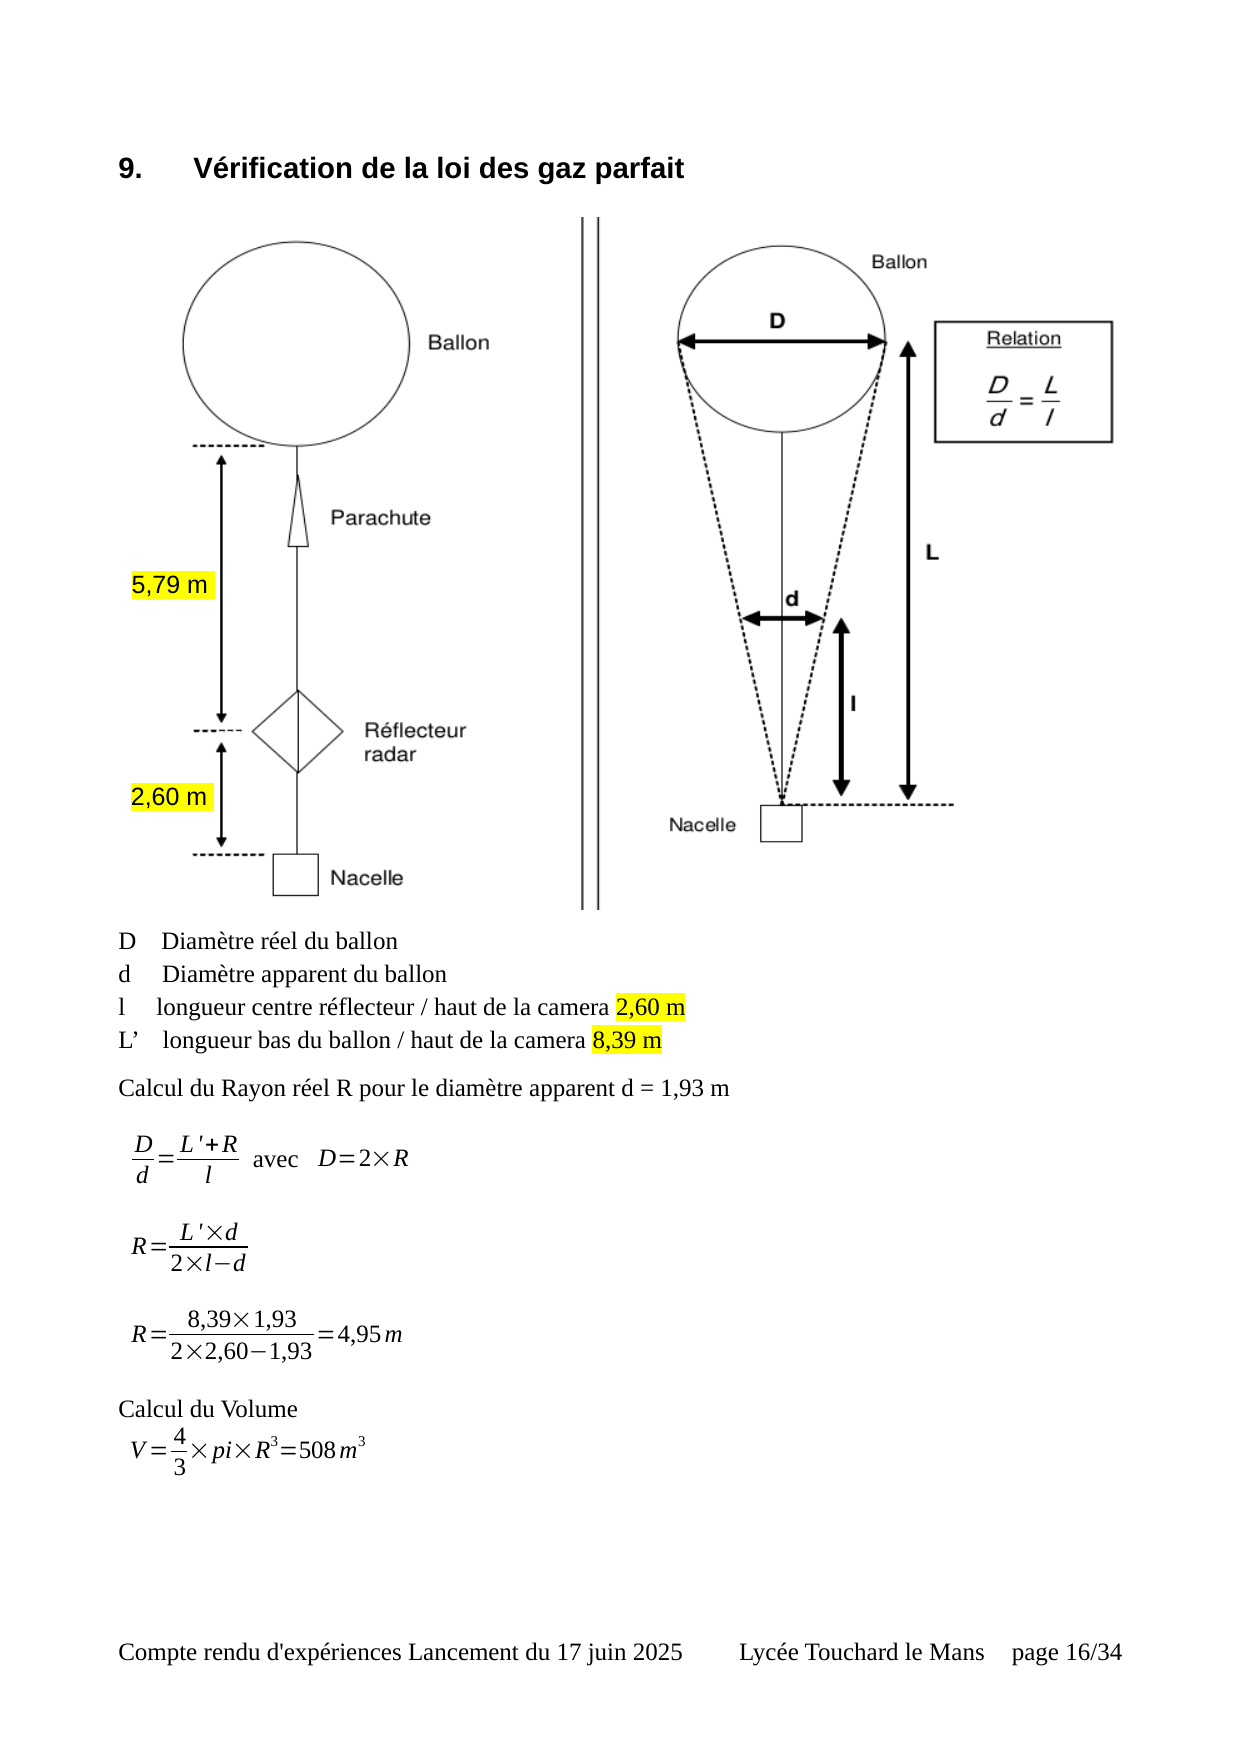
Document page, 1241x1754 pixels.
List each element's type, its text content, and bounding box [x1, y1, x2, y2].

text Calcul du Volume [118, 1394, 1122, 1422]
text D Diamètre réel du ballon d Diamètre apparent du ballon l longueur centre réflecteur / haut de la camera 2,60 m L’ longueur bas du ballon / haut de la camera 8,39 m [118, 197, 1122, 1054]
subtitle Vérification de la loi des gaz parfait [118, 151, 1122, 184]
picture [119, 217, 1124, 910]
text Calcul du Rayon réel R pour le diamètre apparent d = 1,93 m [118, 1073, 1122, 1131]
text avec [118, 1131, 1122, 1218]
